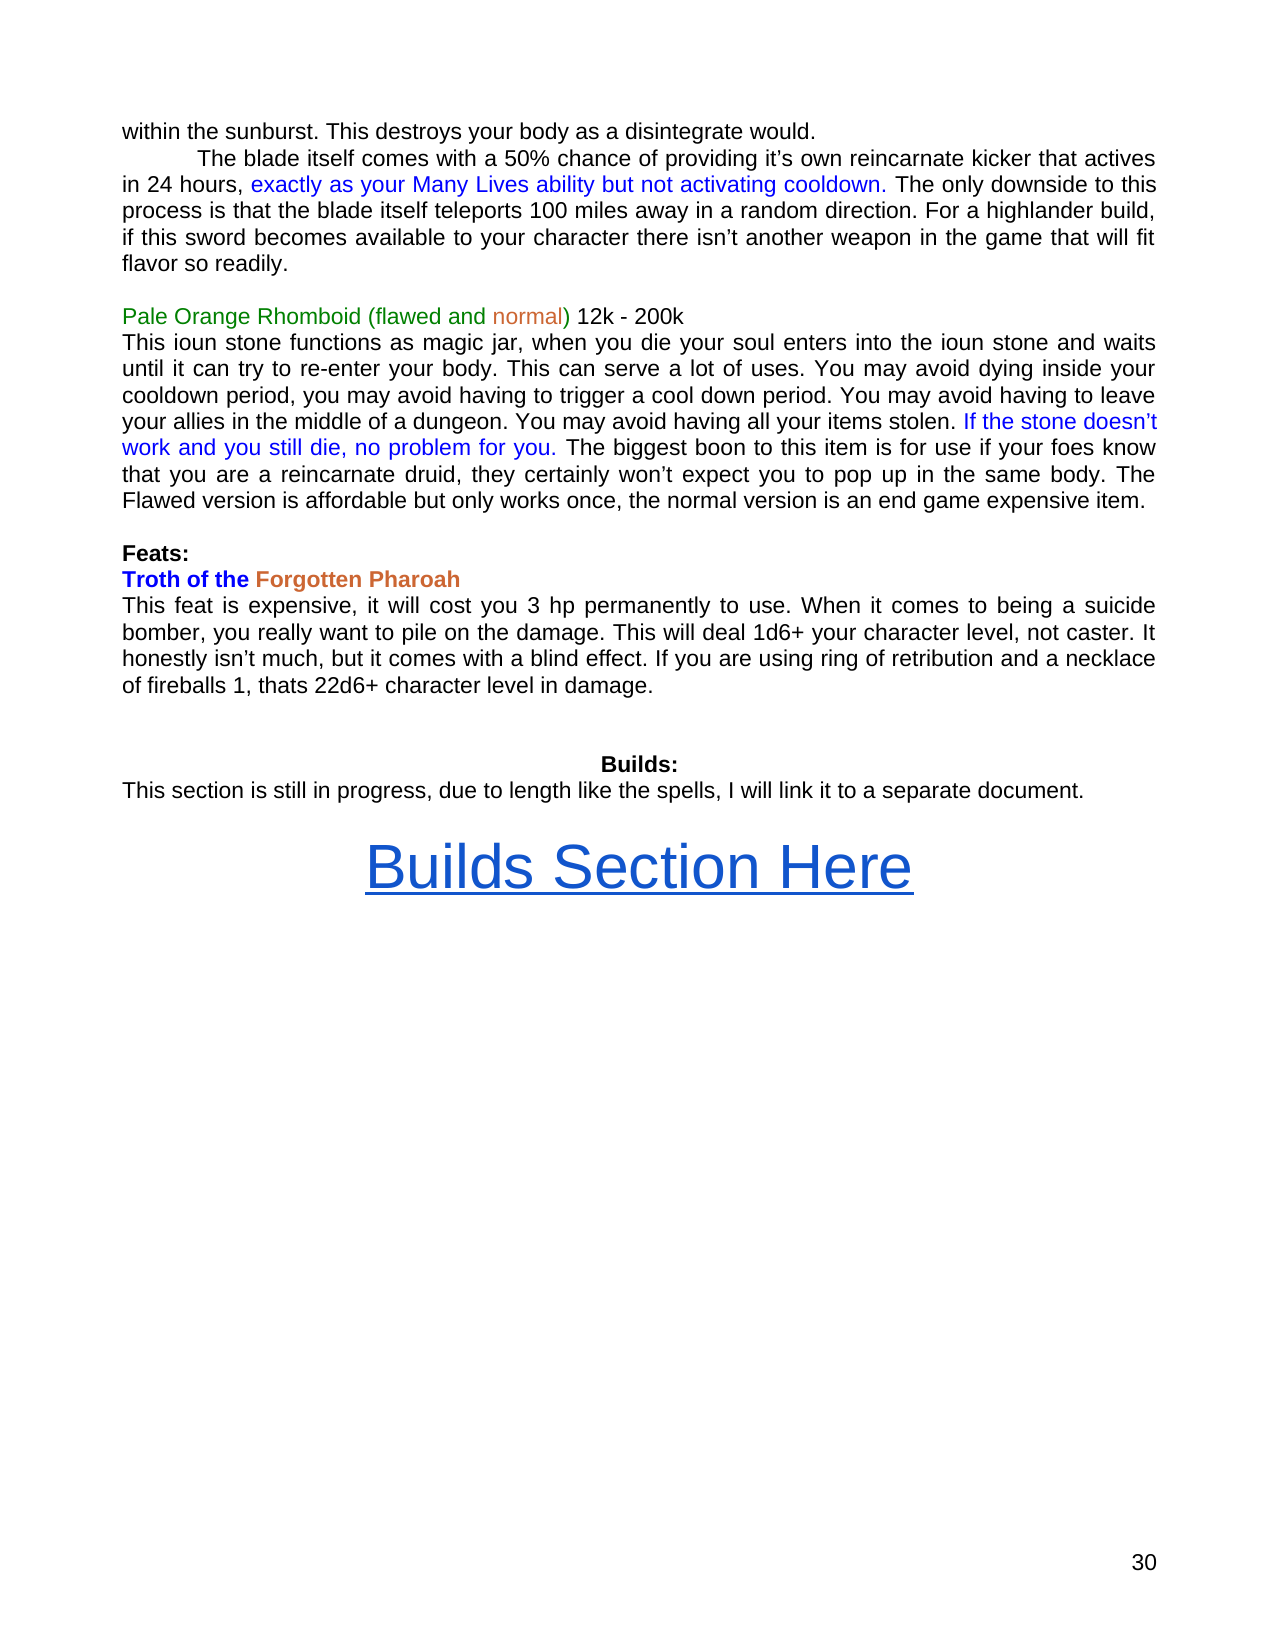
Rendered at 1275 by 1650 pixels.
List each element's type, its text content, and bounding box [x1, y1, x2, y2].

text Builds Section Here [122, 830, 1157, 902]
text within the sunburst. This destroys your body as a disintegrate would. [122, 118, 1157, 144]
text The blade itself comes with a 50% chance of providing it’s own reincarnate kicker that actives in 24 hours, exactly as your Many Lives ability but not activating cooldown. The only downside to this process is that the blade itself teleports 100 miles away in a random direction. For a highlander build, if this sword becomes available to your character there isn’t another weapon in the game that will fit flavor so readily. [122, 144, 1157, 276]
text This ioun stone functions as magic jar, when you die your soul enters into the ioun stone and waits until it can try to re-enter your body. This can serve a lot of uses. You may avoid dying inside your cooldown period, you may avoid having to trigger a cool down period. You may avoid having to leave your allies in the middle of a dungeon. You may avoid having all your items stolen. If the stone doesn’t work and you still die, no problem for you. The biggest boon to this item is for use if your foes know that you are a reincarnate druid, they certainly won’t expect you to pop up in the same body. The Flawed version is affordable but only works once, the normal version is an end game expensive item. [122, 329, 1157, 513]
text Builds: [122, 751, 1157, 777]
text Pale Orange Rhomboid (flawed and normal) 12k - 200k [122, 303, 1157, 329]
text This section is still in progress, due to length like the spells, I will link it to a separate document. [122, 777, 1157, 803]
text Troth of the Forgotten Pharoah [122, 566, 1157, 592]
text Feats: [122, 540, 1157, 566]
text This feat is expensive, it will cost you 3 hp permanently to use. When it comes to being a suicide bomber, you really want to pile on the damage. This will deal 1d6+ your character level, not caster. It honestly isn’t much, but it comes with a blind effect. If you are using ring of retribution and a necklace of fireballs 1, thats 22d6+ character level in damage. [122, 592, 1157, 698]
